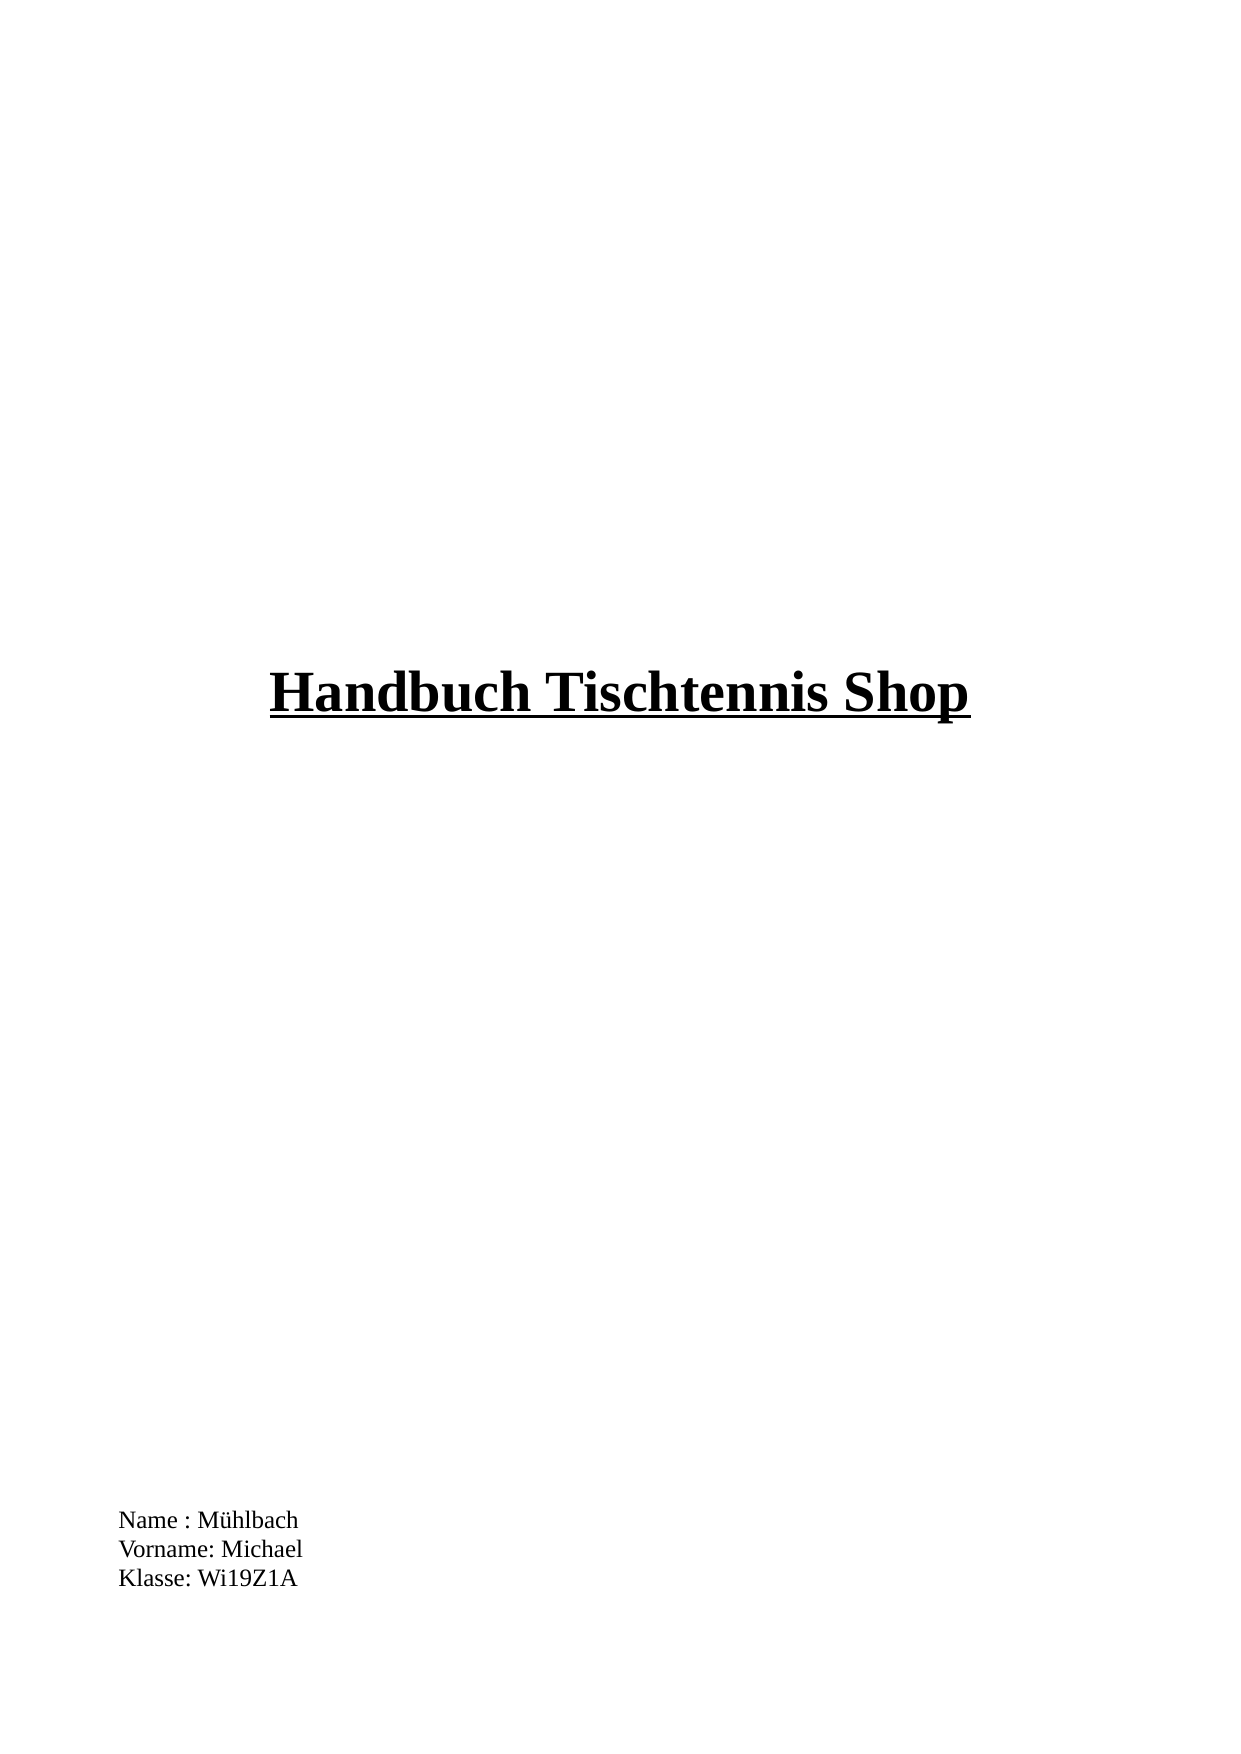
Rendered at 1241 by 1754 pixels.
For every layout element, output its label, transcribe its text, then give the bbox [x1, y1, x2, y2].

text Klasse: Wi19Z1A [118, 1563, 1122, 1592]
text Handbuch Tischtennis Shop [118, 657, 1122, 724]
text Vorname: Michael [118, 1534, 1122, 1563]
text Name : Mühlbach [118, 1505, 1122, 1534]
